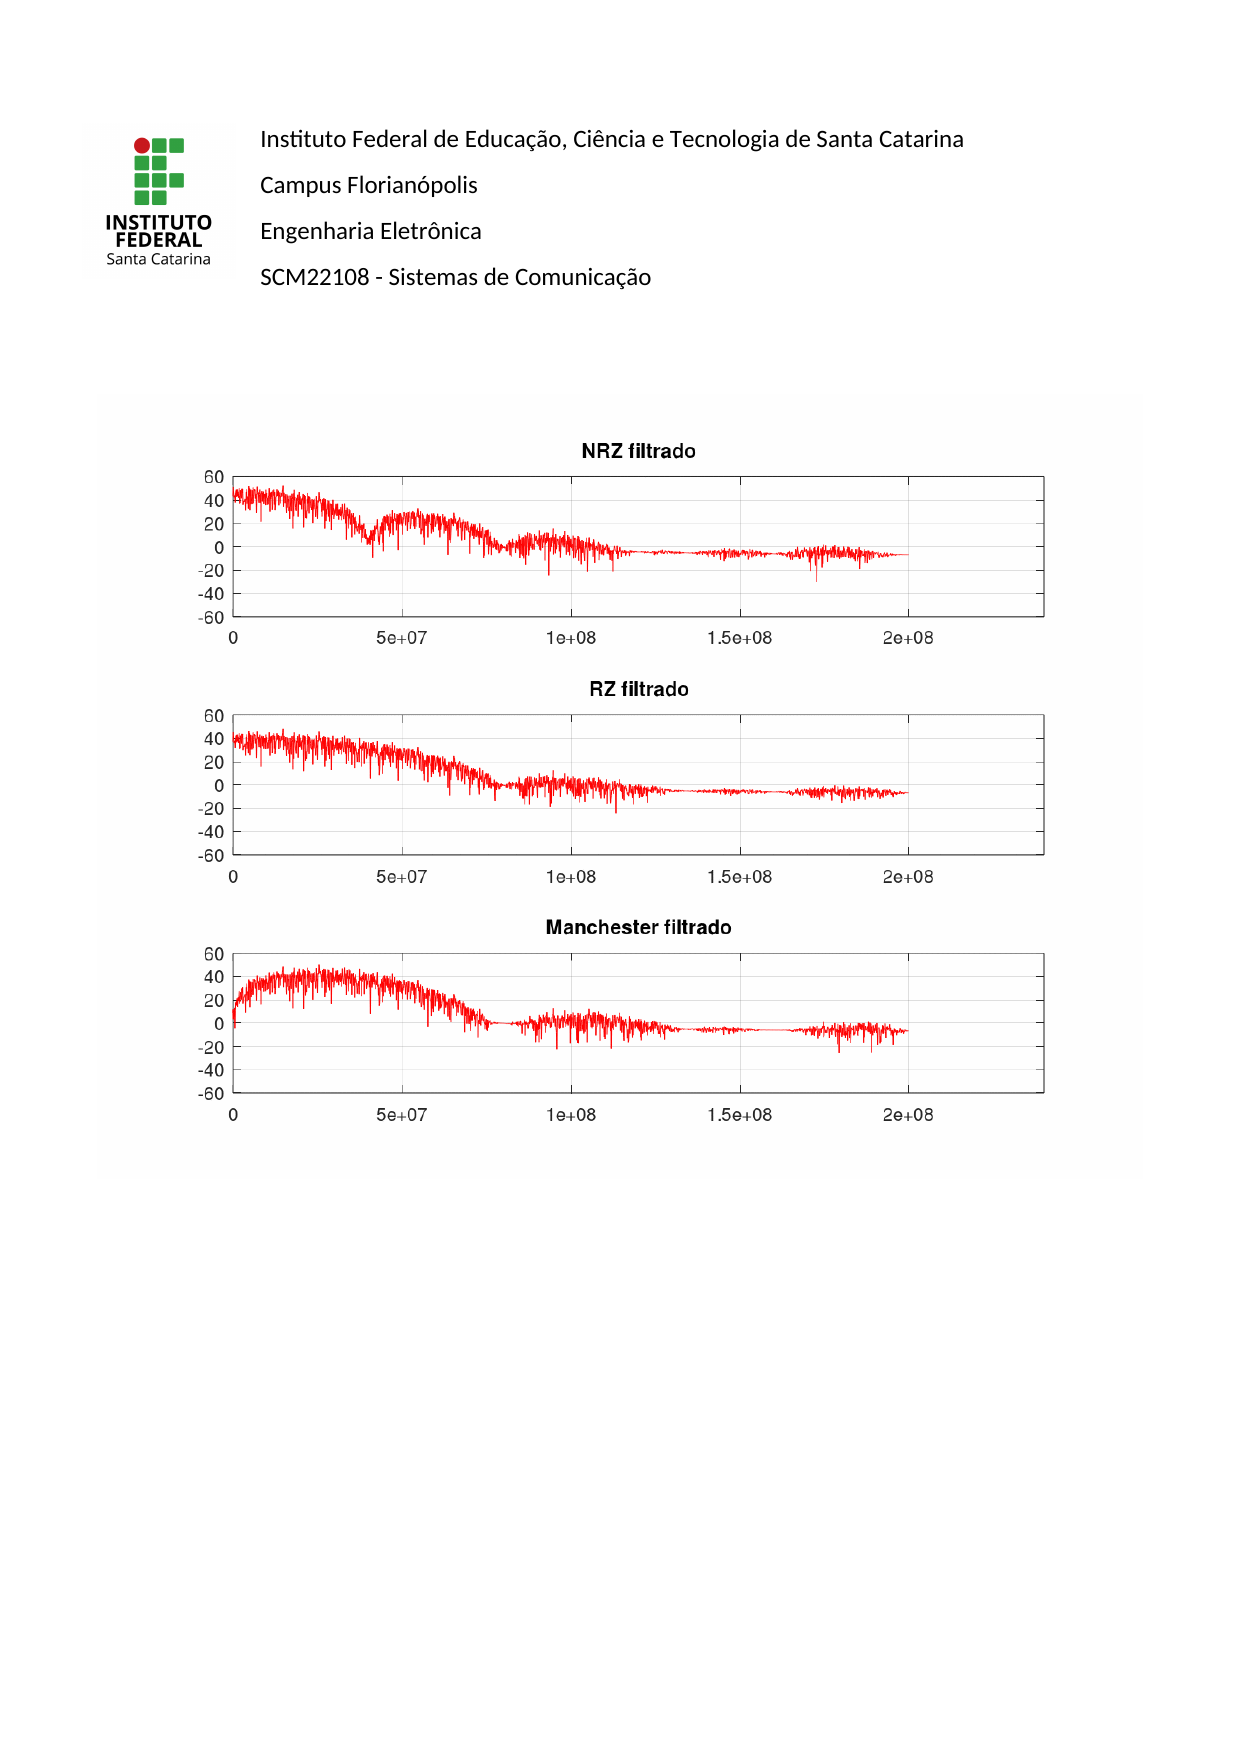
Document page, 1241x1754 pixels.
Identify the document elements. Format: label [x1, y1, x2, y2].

picture [81, 123, 237, 279]
picture [97, 394, 1143, 1179]
